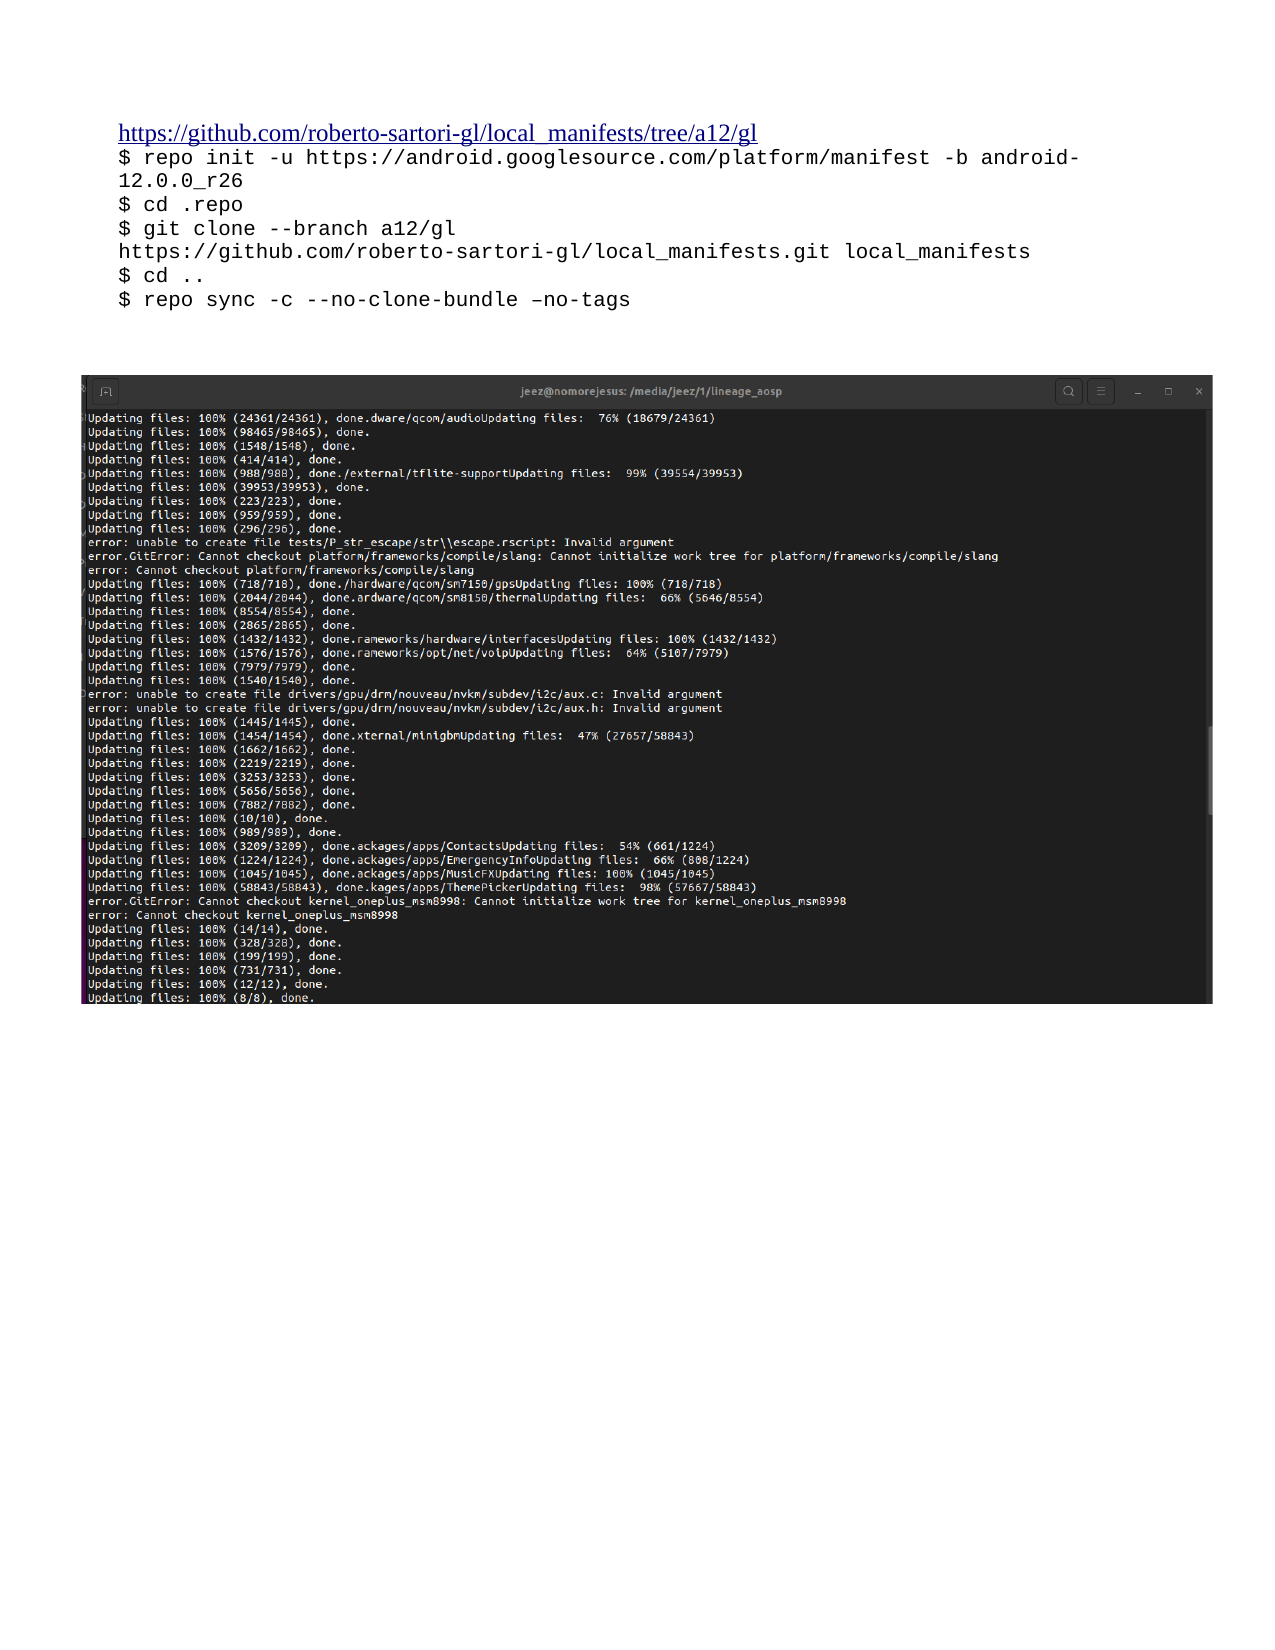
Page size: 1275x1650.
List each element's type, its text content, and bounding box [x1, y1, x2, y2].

text $ repo sync -c --no-clone-bundle –no-tags [118, 289, 1157, 312]
text $ repo init -u https://android.googlesource.com/platform/manifest -b android-12.0.0_r26 [118, 147, 1157, 194]
text $ cd .repo [118, 194, 1157, 218]
text https://github.com/roberto-sartori-gl/local_manifests/tree/a12/gl [118, 118, 1157, 147]
text $ cd .. [118, 265, 1157, 289]
text $ git clone --branch a12/gl https://github.com/roberto-sartori-gl/local_manifests.git local_manifests [118, 218, 1157, 265]
picture [81, 375, 180, 1004]
